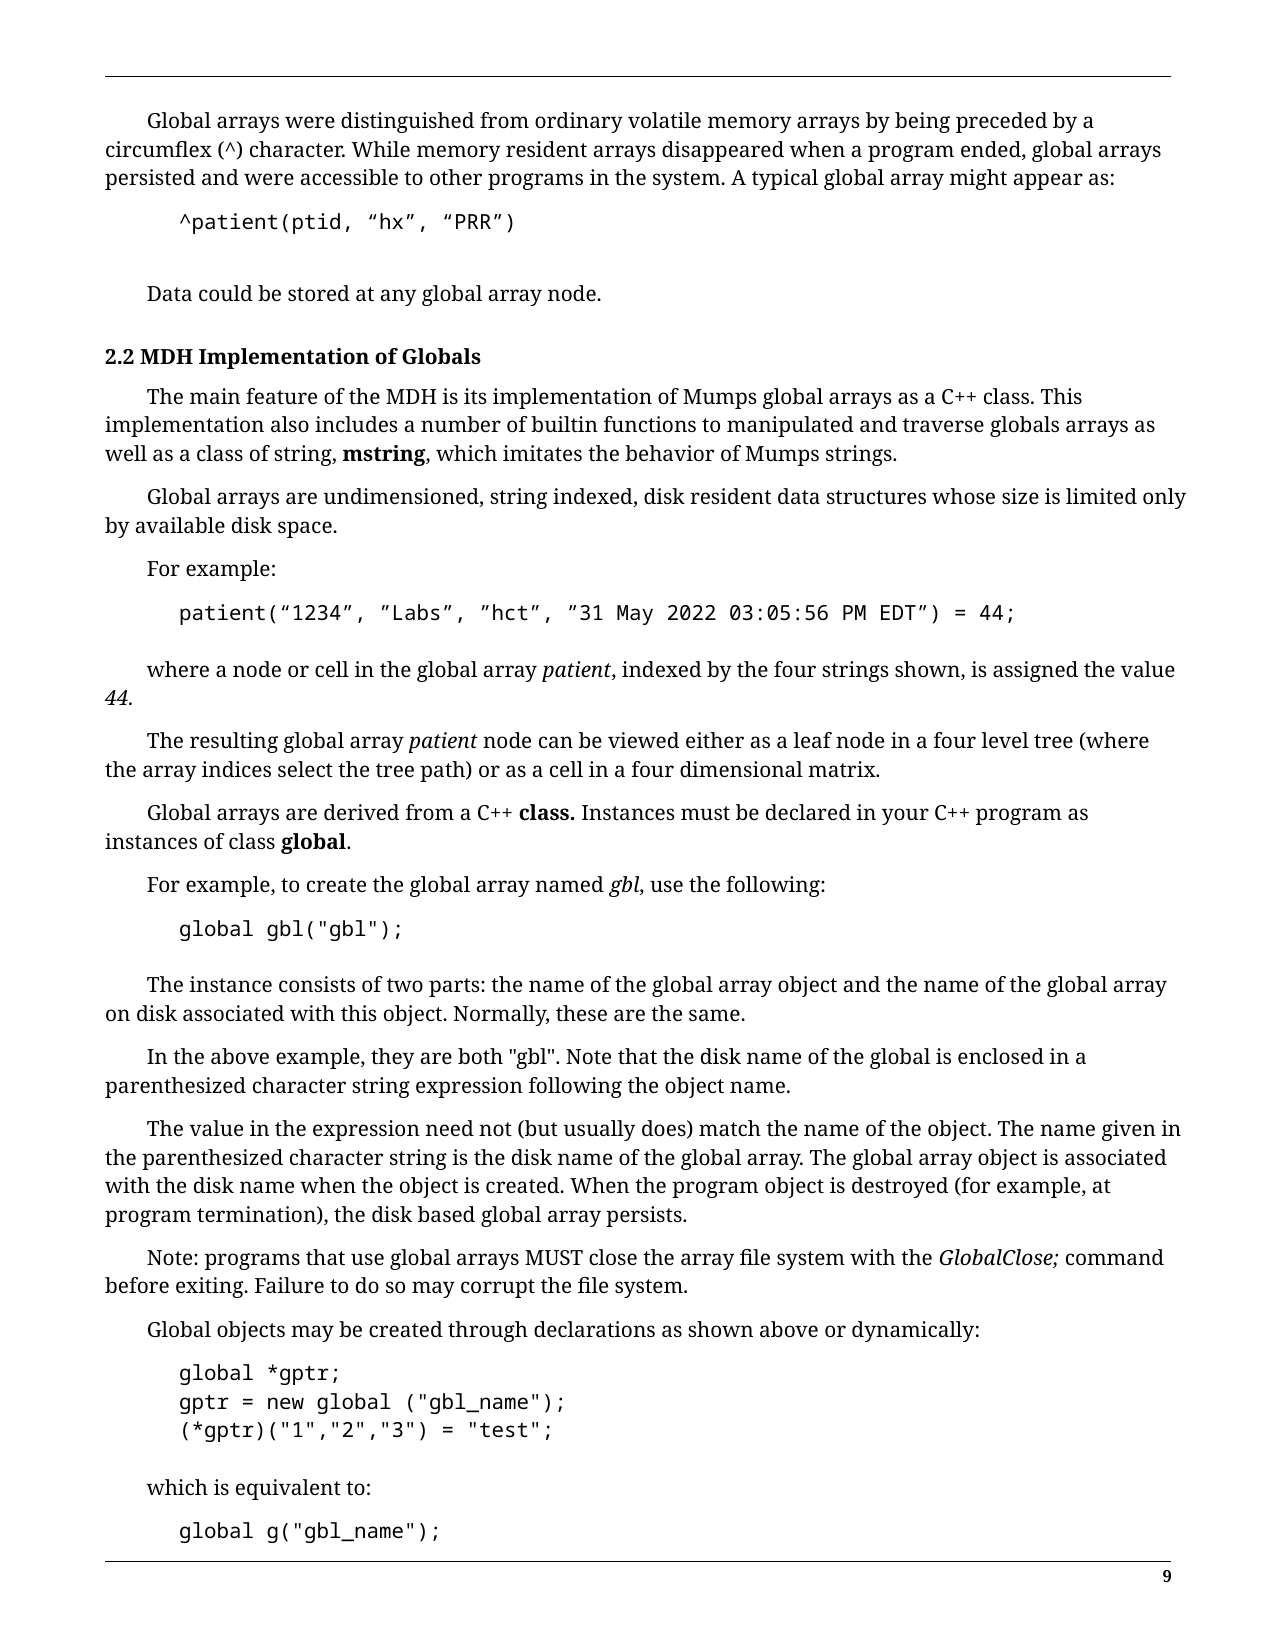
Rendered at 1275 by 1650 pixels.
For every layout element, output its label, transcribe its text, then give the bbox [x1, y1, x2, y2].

text global *gptr; [179, 1358, 1186, 1387]
text The value in the expression need not (but usually does) match the name of the object. The name given in the parenthesized character string is the disk name of the global array. The global array object is associated with the disk name when the object is created. When the program object is destroyed (for example, at program termination), the disk based global array persists. [105, 1114, 1186, 1228]
text global gbl("gbl"); [179, 914, 1186, 942]
text The instance consists of two parts: the name of the global array object and the name of the global array on disk associated with this object. Normally, these are the same. [105, 971, 1186, 1027]
text Global objects may be created through declarations as shown above or dynamically: [105, 1315, 1186, 1343]
text Note: programs that use global arrays MUST close the array file system with the GlobalClose; command before exiting. Failure to do so may corrupt the file system. [105, 1243, 1186, 1300]
text In the above example, they are both "gbl". Note that the disk name of the global is enclosed in a parenthesized character string expression following the object name. [105, 1042, 1186, 1099]
text ^patient(ptid, “hx”, “PRR”) [179, 207, 1186, 235]
text gptr = new global ("gbl_name"); [179, 1387, 1186, 1415]
text The resulting global array patient node can be viewed either as a leaf node in a four level tree (where the array indices select the tree path) or as a cell in a four dimensional matrix. [105, 727, 1186, 783]
text For example: [105, 554, 1186, 583]
text Global arrays were distinguished from ordinary volatile memory arrays by being preceded by a circumflex (^) character. While memory resident arrays disappeared when a program ended, global arrays persisted and were accessible to other programs in the system. A typical global array might appear as: [105, 107, 1186, 192]
text Global arrays are derived from a C++ class. Instances must be declared in your C++ program as instances of class global. [105, 798, 1186, 855]
text Data could be stored at any global array node. [105, 279, 1186, 307]
text where a node or cell in the global array patient, indexed by the four strings shown, is assigned the value 44. [105, 655, 1186, 712]
text which is equivalent to: [105, 1473, 1186, 1502]
subtitle MDH Implementation of Globals [105, 342, 1186, 370]
text patient(“1234”, ”Labs”, ”hct”, ”31 May 2022 03:05:56 PM EDT”) = 44; [179, 598, 1186, 626]
text The main feature of the MDH is its implementation of Mumps global arrays as a C++ class. This implementation also includes a number of builtin functions to manipulated and traverse globals arrays as well as a class of string, mstring, which imitates the behavior of Mumps strings. [105, 382, 1186, 467]
text (*gptr)("1","2","3") = "test"; [179, 1415, 1186, 1444]
text For example, to create the global array named gbl, use the following: [105, 870, 1186, 899]
text Global arrays are undimensioned, string indexed, disk resident data structures whose size is limited only by available disk space. [105, 482, 1186, 539]
text global g("gbl_name"); [179, 1517, 1186, 1545]
